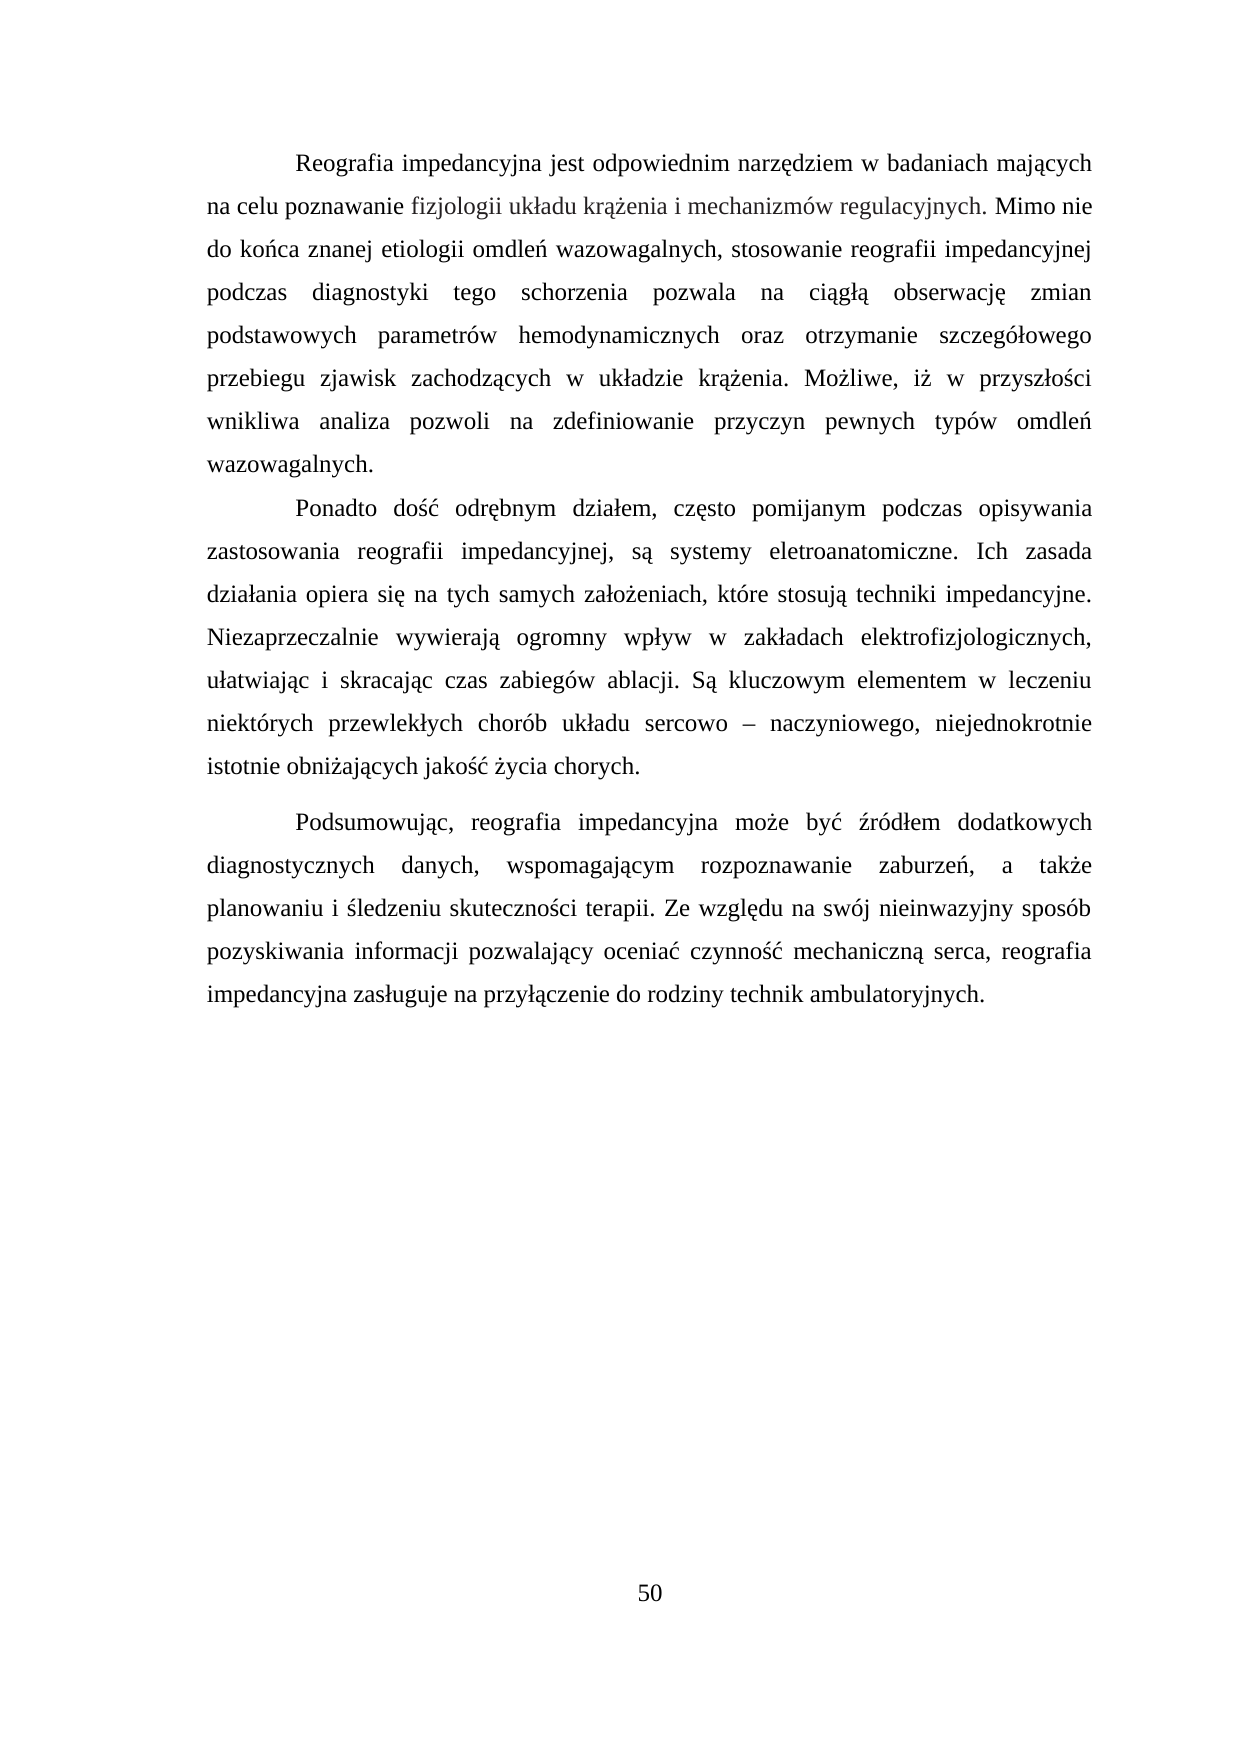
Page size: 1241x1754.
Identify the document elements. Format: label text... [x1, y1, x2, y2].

text Ponadto dość odrębnym działem, często pomijanym podczas opisywania zastosowania reografii impedancyjnej, są systemy eletroanatomiczne. Ich zasada działania opiera się na tych samych założeniach, które stosują techniki impedancyjne. Niezaprzeczalnie wywierają ogromny wpływ w zakładach elektrofizjologicznych, ułatwiając i skracając czas zabiegów ablacji. Są kluczowym elementem w leczeniu niektórych przewlekłych chorób układu sercowo – naczyniowego, niejednokrotnie istotnie obniżających jakość życia chorych. [207, 493, 1093, 780]
text Podsumowując, reografia impedancyjna może być źródłem dodatkowych diagnostycznych danych, wspomagającym rozpoznawanie zaburzeń, a także planowaniu i śledzeniu skuteczności terapii. Ze względu na swój nieinwazyjny sposób pozyskiwania informacji pozwalający oceniać czynność mechaniczną serca, reografia impedancyjna zasługuje na przyłączenie do rodziny technik ambulatoryjnych. [207, 807, 1093, 1008]
text Reografia impedancyjna jest odpowiednim narzędziem w badaniach mających na celu poznawanie fizjologii układu krążenia i mechanizmów regulacyjnych. Mimo nie do końca znanej etiologii omdleń wazowagalnych, stosowanie reografii impedancyjnej podczas diagnostyki tego schorzenia pozwala na ciągłą obserwację zmian podstawowych parametrów hemodynamicznych oraz otrzymanie szczegółowego przebiegu zjawisk zachodzących w układzie krążenia. Możliwe, iż w przyszłości wnikliwa analiza pozwoli na zdefiniowanie przyczyn pewnych typów omdleń wazowagalnych. [207, 148, 1093, 478]
